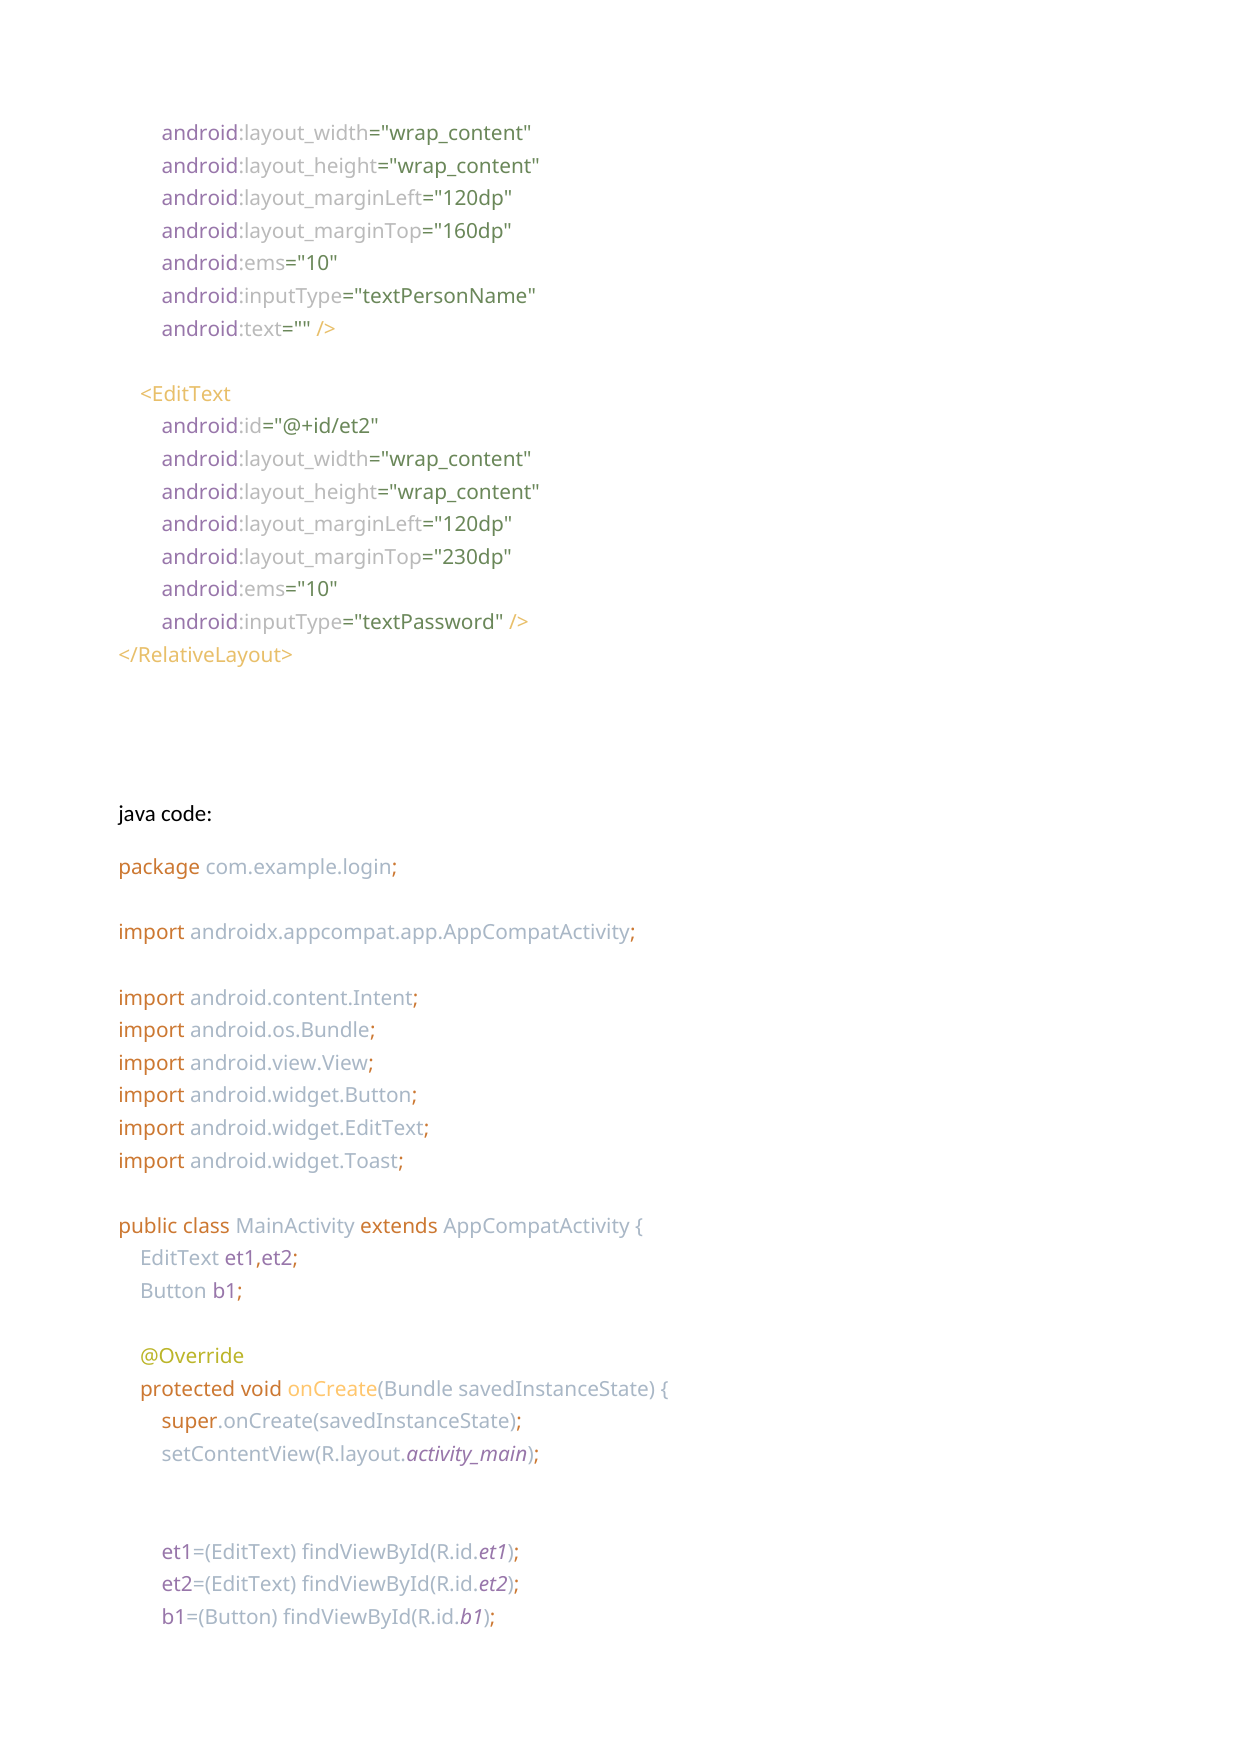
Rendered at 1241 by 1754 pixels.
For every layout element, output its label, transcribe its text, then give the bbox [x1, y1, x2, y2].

text android:layout_width="wrap_content" android:layout_height="wrap_content" android:layout_marginLeft="120dp" android:layout_marginTop="160dp" android:ems="10" android:inputType="textPersonName" android:text="" /> <EditText android:id="@+id/et2" android:layout_width="wrap_content" android:layout_height="wrap_content" android:layout_marginLeft="120dp" android:layout_marginTop="230dp" android:ems="10" android:inputType="textPassword" /> </RelativeLayout> [118, 118, 1122, 668]
text package com.example.login; import androidx.appcompat.app.AppCompatActivity; import android.content.Intent; import android.os.Bundle; import android.view.View; import android.widget.Button; import android.widget.EditText; import android.widget.Toast; public class MainActivity extends AppCompatActivity { EditText et1,et2; Button b1; @Override protected void onCreate(Bundle savedInstanceState) { super.onCreate(savedInstanceState); setContentView(R.layout.activity_main); et1=(EditText) findViewById(R.id.et1); et2=(EditText) findViewById(R.id.et2); b1=(Button) findViewById(R.id.b1); [118, 852, 1122, 1631]
text java code: [118, 799, 1122, 827]
